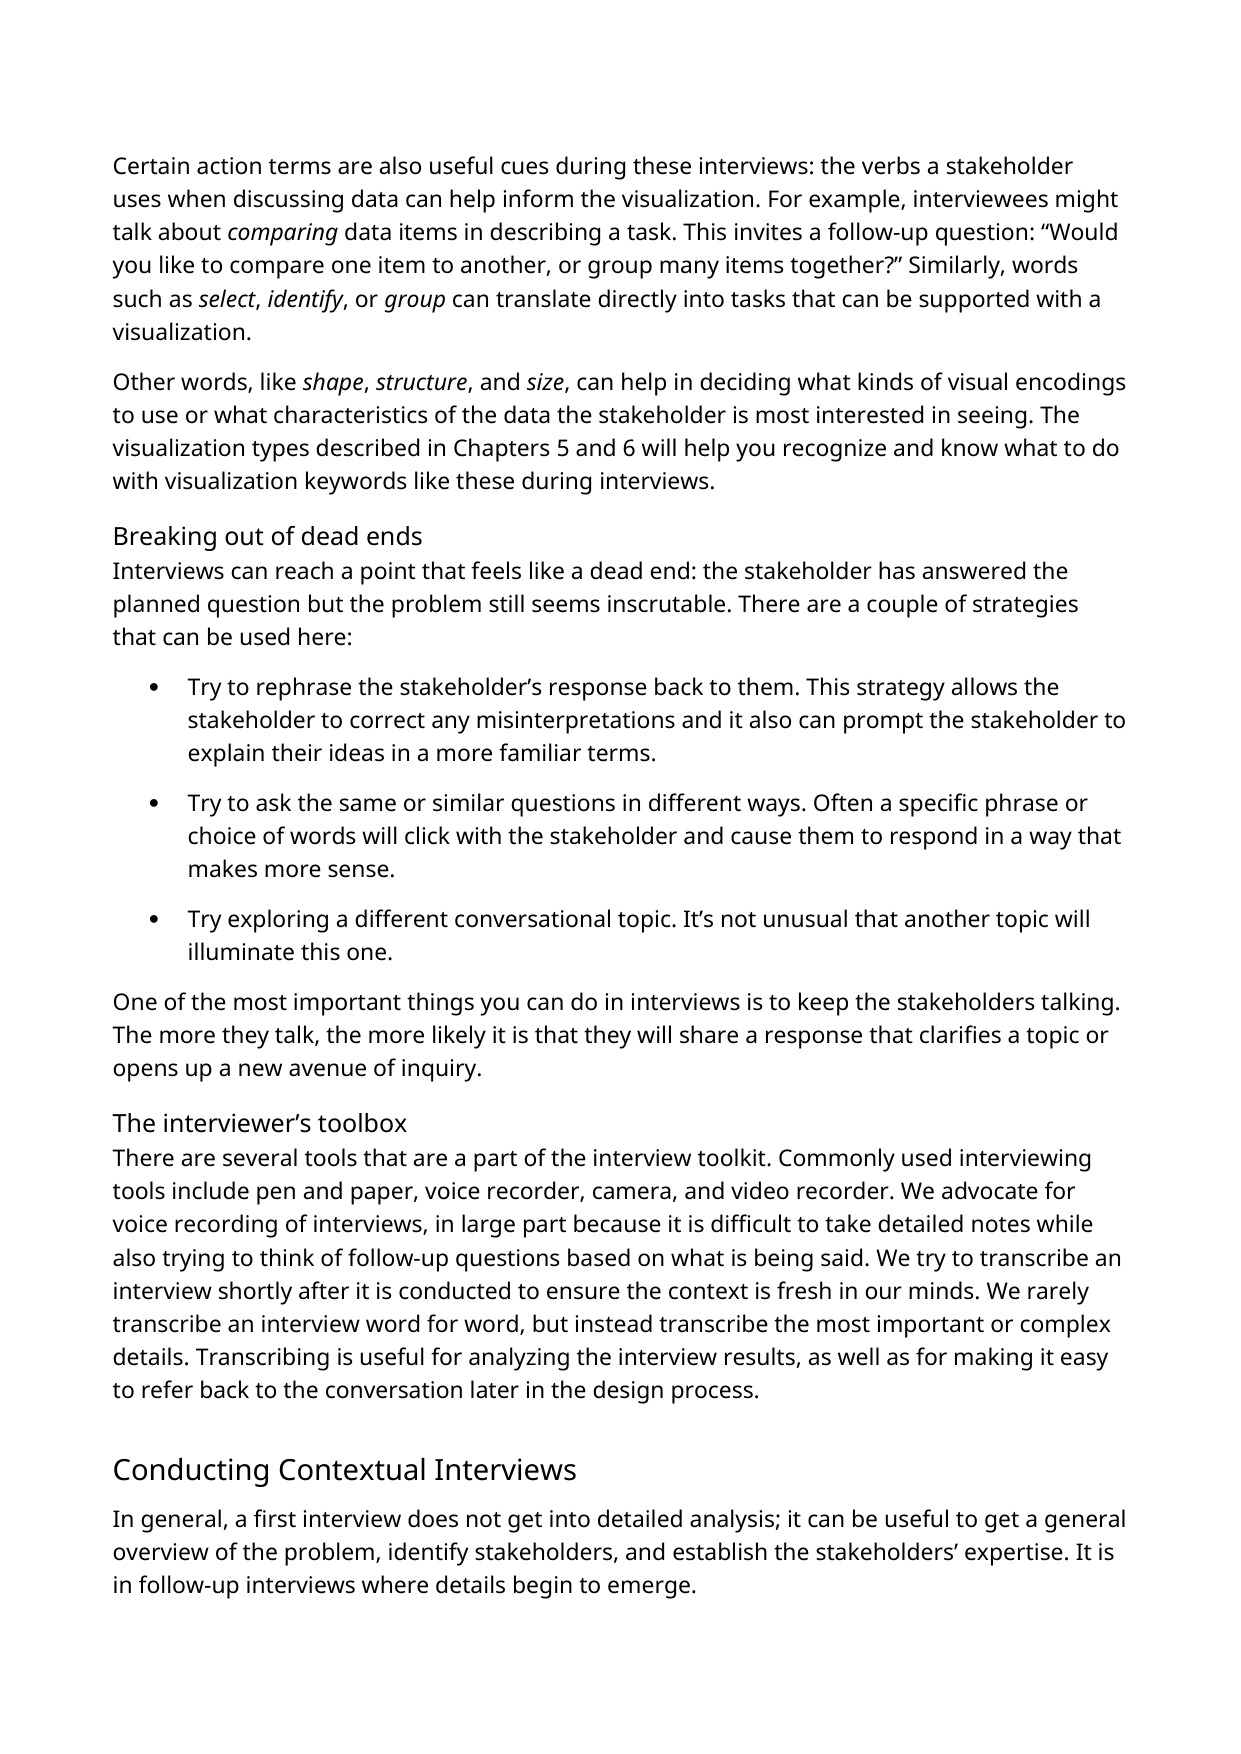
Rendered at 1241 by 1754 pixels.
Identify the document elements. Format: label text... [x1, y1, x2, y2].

text Other words, like shape, structure, and size, can help in deciding what kinds of visual encodings to use or what characteristics of the data the stakeholder is most interested in seeing. The visualization types described in Chapters 5 and 6 will help you recognize and know what to do with visualization keywords like these during interviews. [112, 365, 1128, 496]
text One of the most important things you can do in interviews is to keep the stakeholders talking. The more they talk, the more likely it is that they will share a response that clarifies a topic or opens up a new avenue of inquiry. [112, 986, 1128, 1083]
list Try to ask the same or similar questions in different ways. Often a specific phrase or choice of words will click with the stakeholder and cause them to respond in a way that makes more sense. [150, 787, 1128, 884]
subtitle Breaking out of dead ends [112, 519, 1128, 553]
text In general, a first interview does not get into detailed analysis; it can be useful to get a general overview of the problem, identify stakeholders, and establish the stakeholders’ expertise. It is in follow-up interviews where details begin to emerge. [112, 1503, 1128, 1601]
list Try to rephrase the stakeholder’s response back to them. This strategy allows the stakeholder to correct any misinterpretations and it also can prompt the stakeholder to explain their ideas in a more familiar terms. [150, 671, 1128, 768]
subtitle The interviewer’s toolbox [112, 1106, 1128, 1140]
text Certain action terms are also useful cues during these interviews: the verbs a stakeholder uses when discussing data can help inform the visualization. For example, interviewees might talk about comparing data items in describing a task. This invites a follow-up question: “Would you like to compare one item to another, or group many items together?” Similarly, words such as select, identify, or group can translate directly into tasks that can be supported with a visualization. [112, 150, 1128, 347]
subtitle Conducting Contextual Interviews [112, 1449, 1128, 1488]
text There are several tools that are a part of the interview toolkit. Commonly used interviewing tools include pen and paper, voice recorder, camera, and video recorder. We advocate for voice recording of interviews, in large part because it is difficult to take detailed notes while also trying to think of follow-up questions based on what is being said. We try to transcribe an interview shortly after it is conducted to ensure the context is fresh in our minds. We rarely transcribe an interview word for word, but instead transcribe the most important or complex details. Transcribing is useful for analyzing the interview results, as well as for making it easy to refer back to the conversation later in the design process. [112, 1142, 1128, 1405]
list Try exploring a different conversational topic. It’s not unusual that another topic will illuminate this one. [150, 903, 1128, 967]
text Interviews can reach a point that feels like a dead end: the stakeholder has answered the planned question but the problem still seems inscrutable. There are a couple of strategies that can be used here: [112, 555, 1128, 652]
